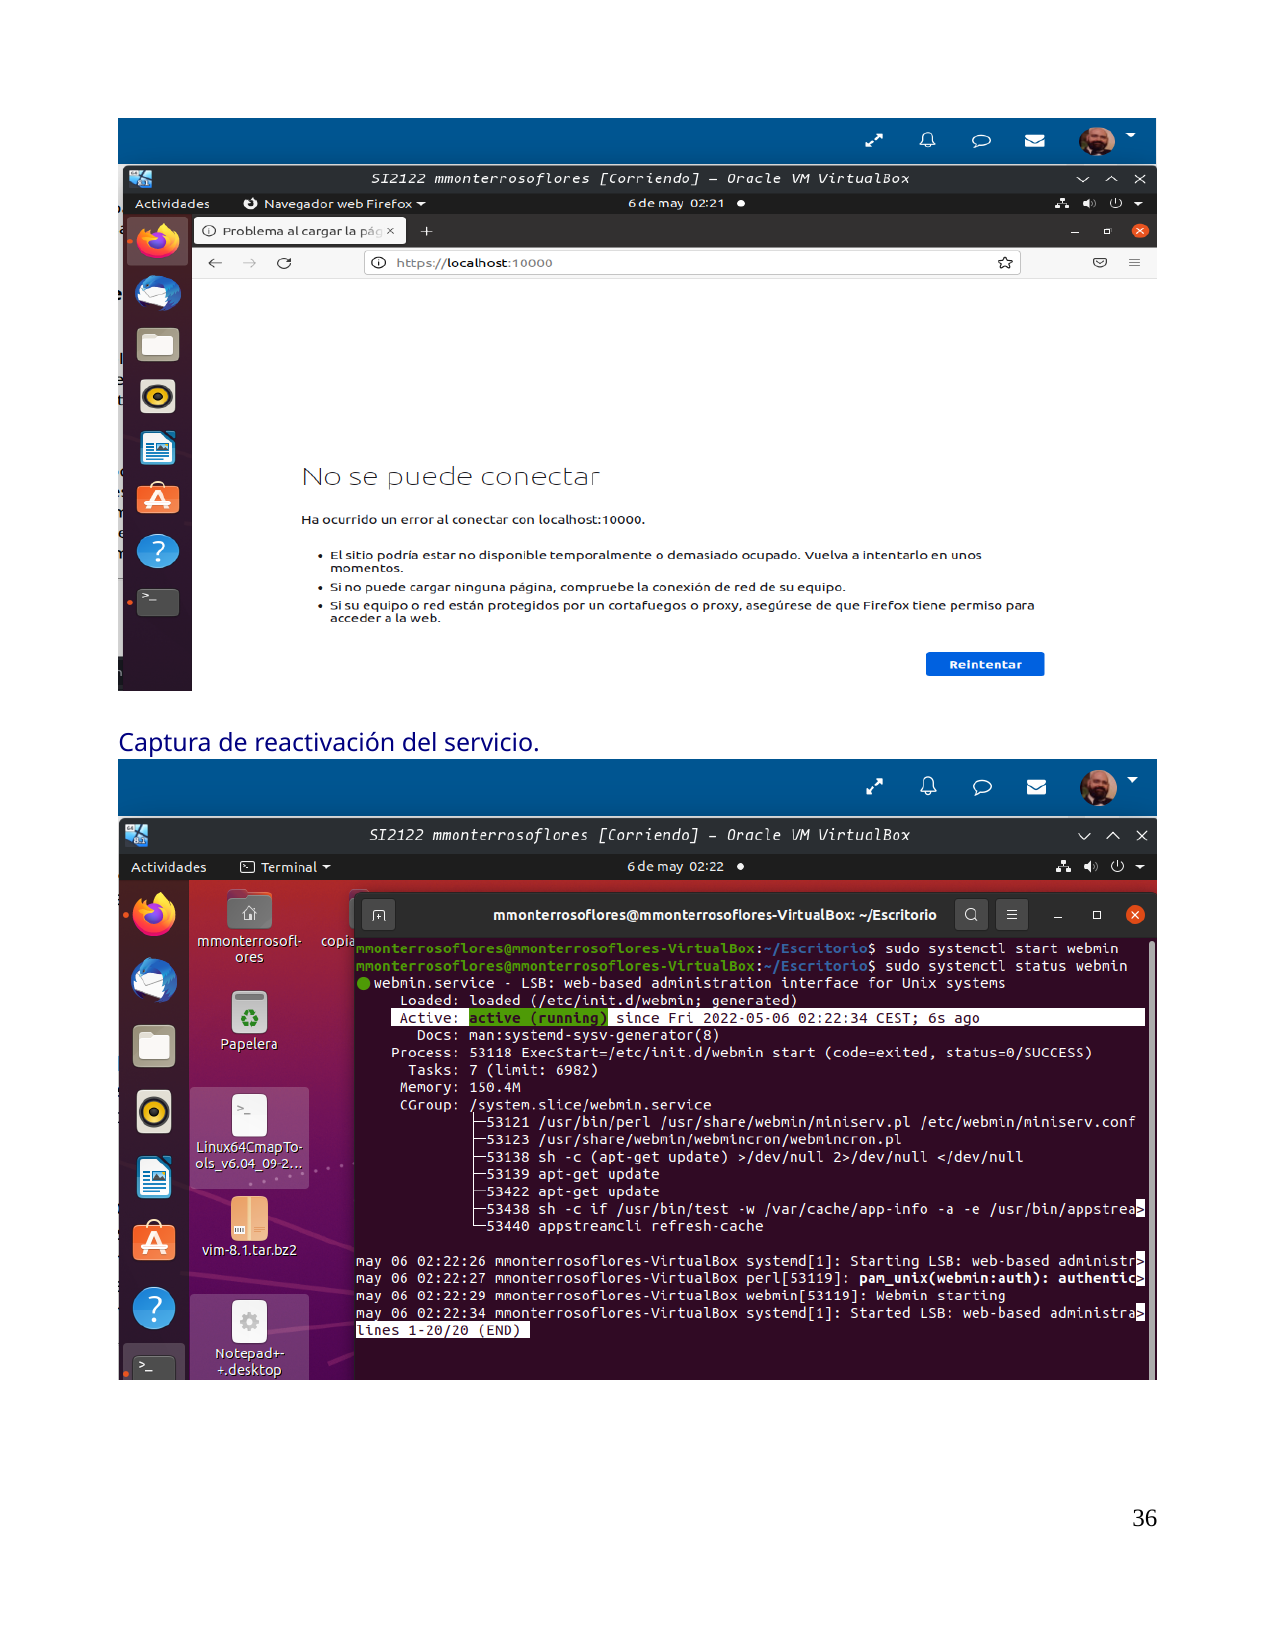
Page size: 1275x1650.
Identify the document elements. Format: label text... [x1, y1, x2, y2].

text Captura de reactivación del servicio. [118, 725, 1157, 759]
picture [118, 759, 1157, 1380]
table_header [118, 691, 1157, 725]
table_header [118, 1380, 1157, 1414]
picture [118, 118, 1157, 691]
